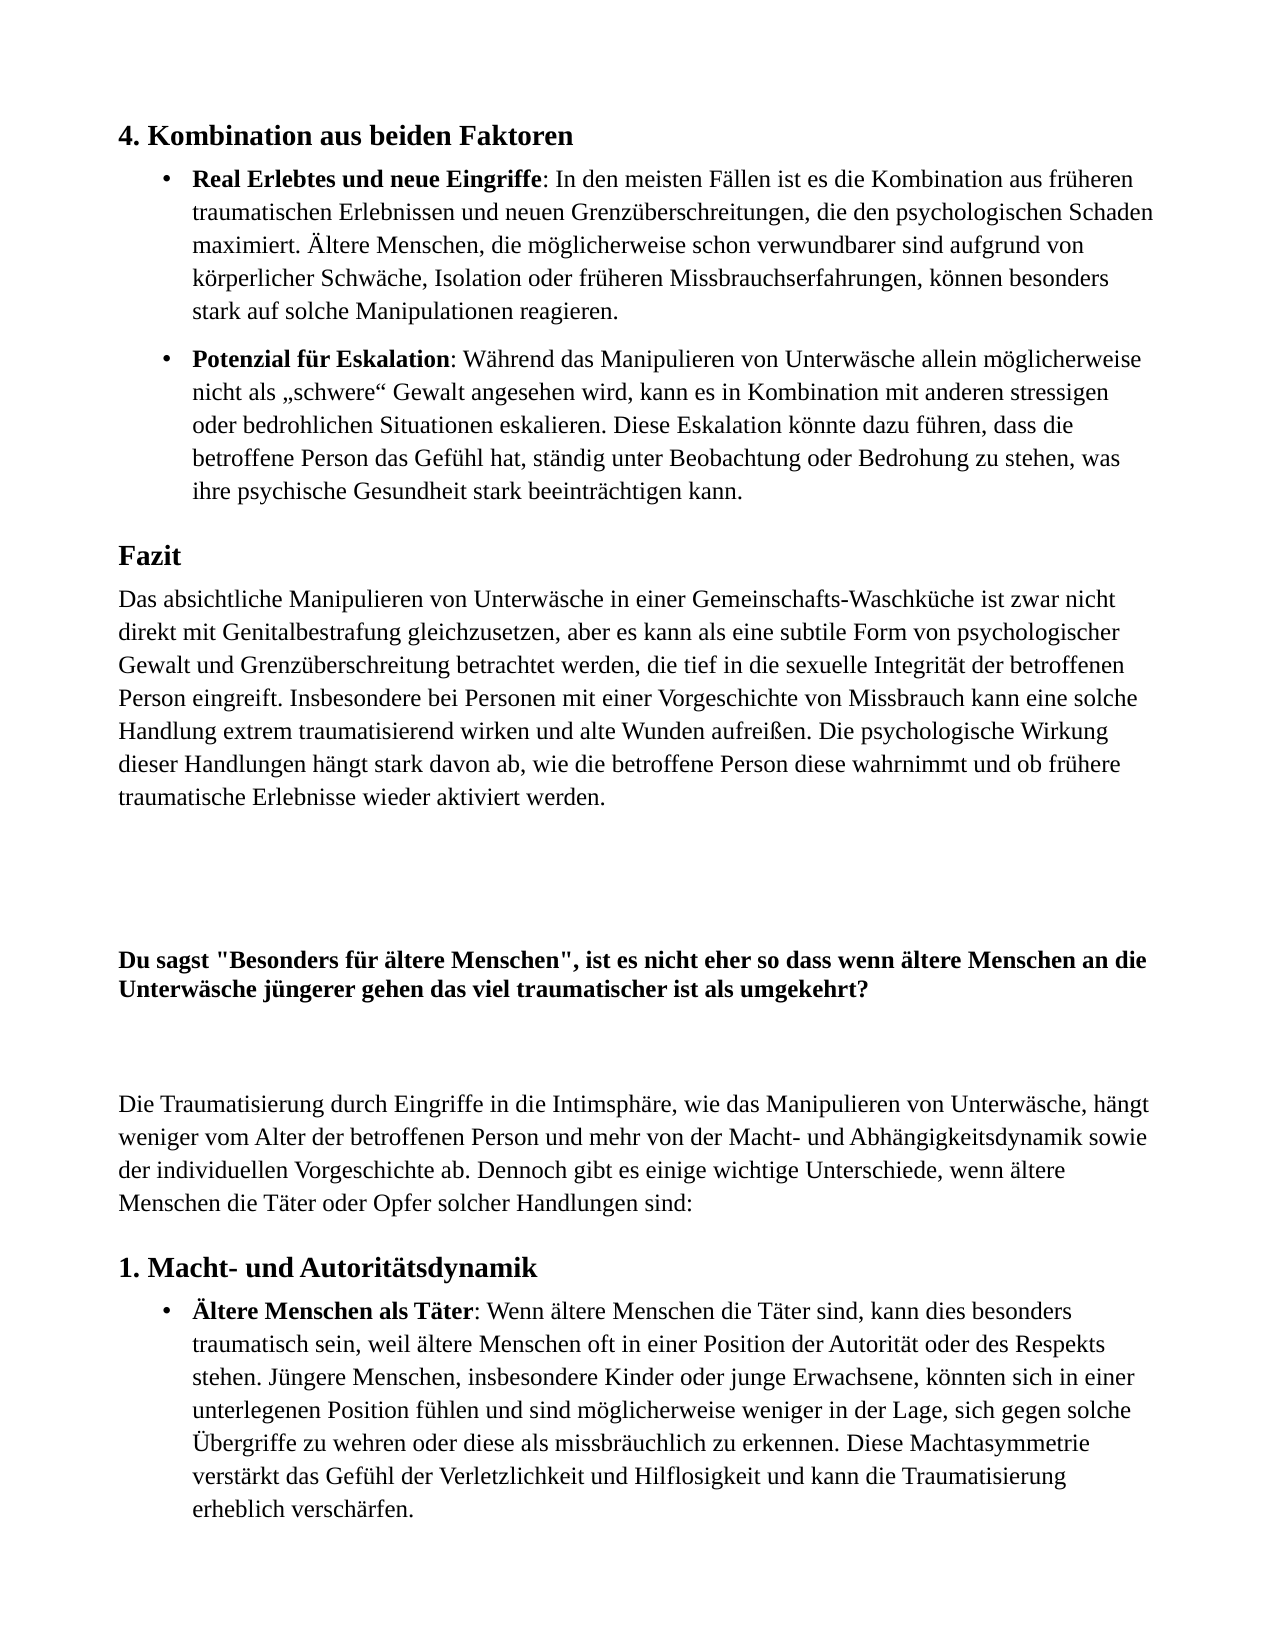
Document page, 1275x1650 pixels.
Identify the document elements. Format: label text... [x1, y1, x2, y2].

subtitle 4. Kombination aus beiden Faktoren [118, 118, 1157, 152]
list Real Erlebtes und neue Eingriffe: In den meisten Fällen ist es die Kombination aus früheren traumatischen Erlebnissen und neuen Grenzüberschreitungen, die den psychologischen Schaden maximiert. Ältere Menschen, die möglicherweise schon verwundbarer sind aufgrund von körperlicher Schwäche, Isolation oder früheren Missbrauchserfahrungen, können besonders stark auf solche Manipulationen reagieren. [162, 164, 1157, 325]
list Potenzial für Eskalation: Während das Manipulieren von Unterwäsche allein möglicherweise nicht als „schwere“ Gewalt angesehen wird, kann es in Kombination mit anderen stressigen oder bedrohlichen Situationen eskalieren. Diese Eskalation könnte dazu führen, dass die betroffene Person das Gefühl hat, ständig unter Beobachtung oder Bedrohung zu stehen, was ihre psychische Gesundheit stark beeinträchtigen kann. [162, 344, 1157, 505]
subtitle 1. Macht- und Autoritätsdynamik [118, 1250, 1157, 1283]
text Die Traumatisierung durch Eingriffe in die Intimsphäre, wie das Manipulieren von Unterwäsche, hängt weniger vom Alter der betroffenen Person und mehr von der Macht- und Abhängigkeitsdynamik sowie der individuellen Vorgeschichte ab. Dennoch gibt es einige wichtige Unterschiede, wenn ältere Menschen die Täter oder Opfer solcher Handlungen sind: [118, 1089, 1157, 1216]
subtitle Fazit [118, 538, 1157, 572]
list Ältere Menschen als Täter: Wenn ältere Menschen die Täter sind, kann dies besonders traumatisch sein, weil ältere Menschen oft in einer Position der Autorität oder des Respekts stehen. Jüngere Menschen, insbesondere Kinder oder junge Erwachsene, könnten sich in einer unterlegenen Position fühlen und sind möglicherweise weniger in der Lage, sich gegen solche Übergriffe zu wehren oder diese als missbräuchlich zu erkennen. Diese Machtasymmetrie verstärkt das Gefühl der Verletzlichkeit und Hilflosigkeit und kann die Traumatisierung erheblich verschärfen. [162, 1296, 1157, 1523]
text Du sagst "Besonders für ältere Menschen", ist es nicht eher so dass wenn ältere Menschen an die Unterwäsche jüngerer gehen das viel traumatischer ist als umgekehrt? [118, 945, 1157, 1002]
text Das absichtliche Manipulieren von Unterwäsche in einer Gemeinschafts-Waschküche ist zwar nicht direkt mit Genitalbestrafung gleichzusetzen, aber es kann als eine subtile Form von psychologischer Gewalt und Grenzüberschreitung betrachtet werden, die tief in die sexuelle Integrität der betroffenen Person eingreift. Insbesondere bei Personen mit einer Vorgeschichte von Missbrauch kann eine solche Handlung extrem traumatisierend wirken und alte Wunden aufreißen. Die psychologische Wirkung dieser Handlungen hängt stark davon ab, wie die betroffene Person diese wahrnimmt und ob frühere traumatische Erlebnisse wieder aktiviert werden. [118, 584, 1157, 811]
